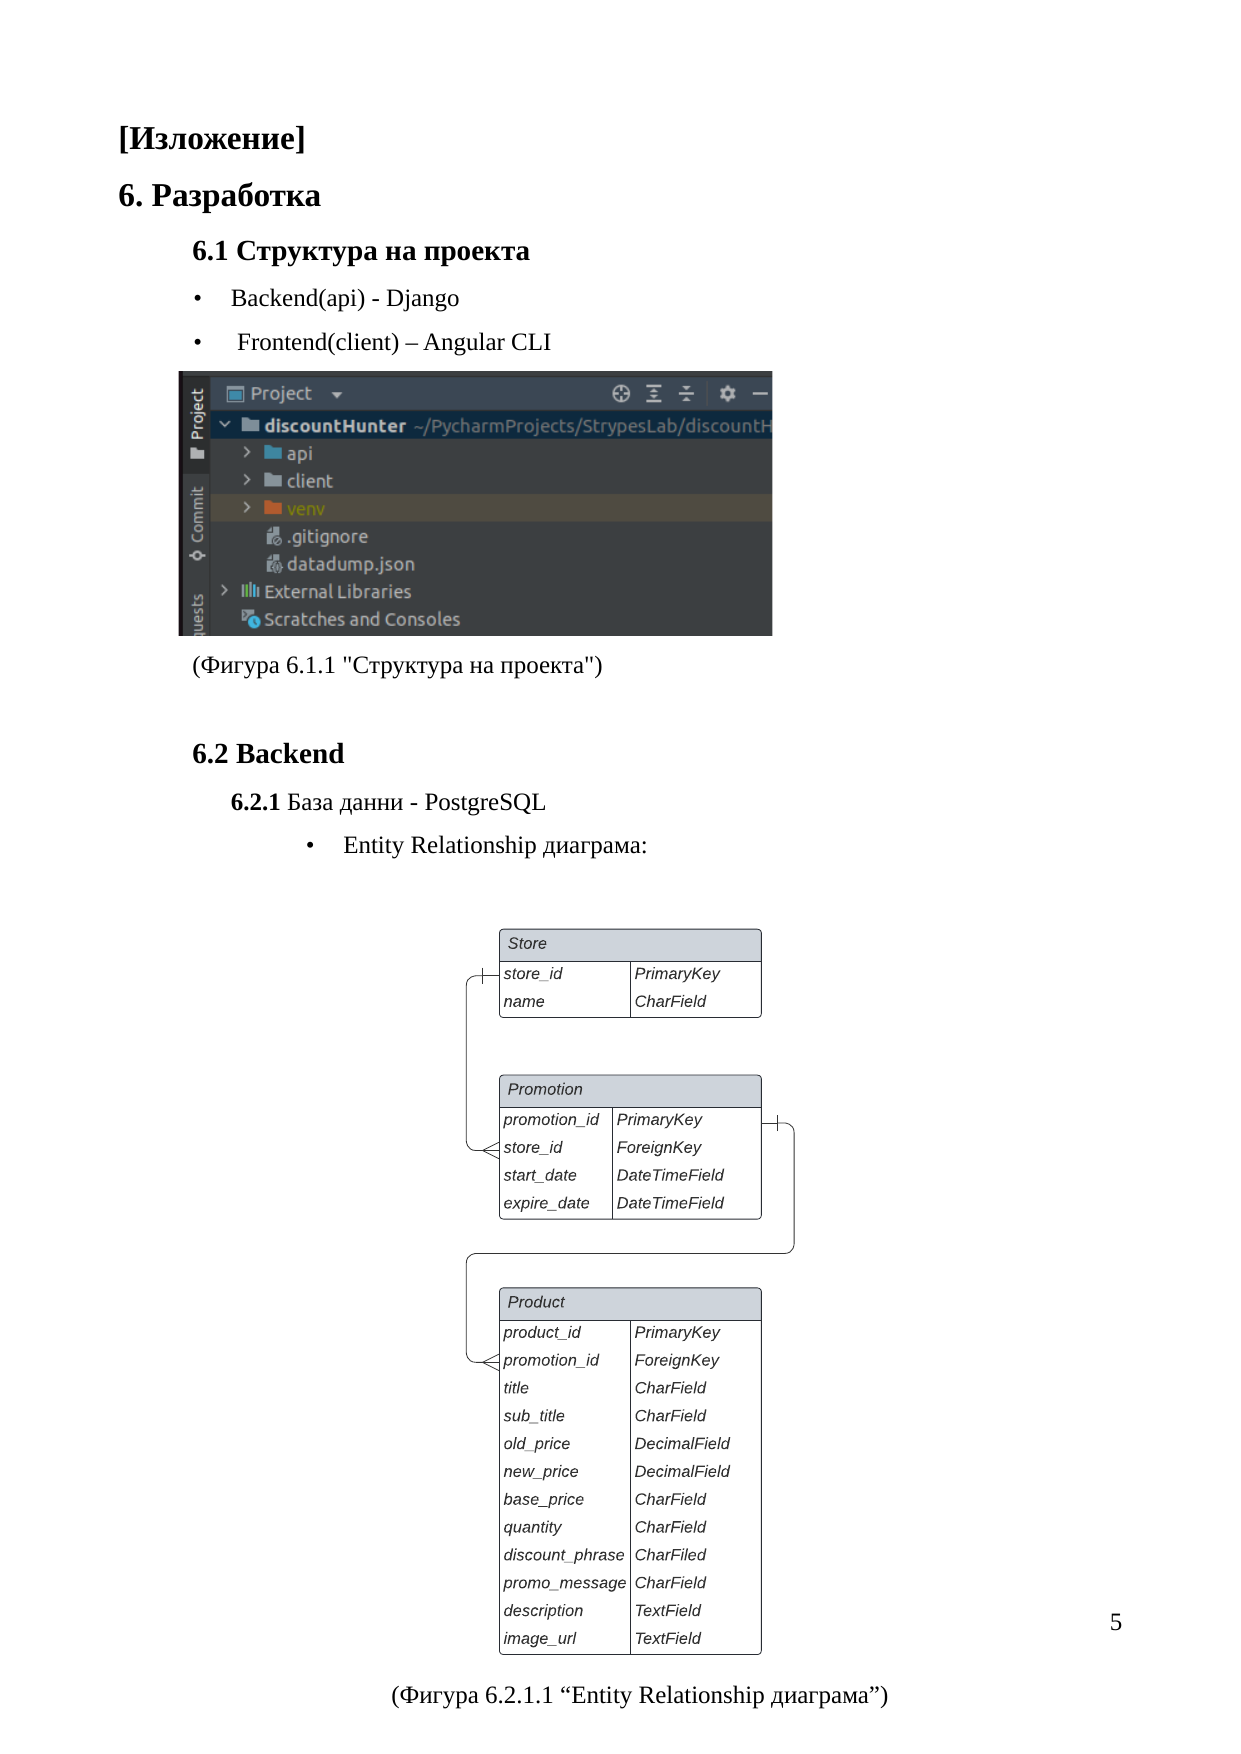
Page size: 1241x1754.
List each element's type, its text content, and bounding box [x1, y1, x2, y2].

list Frontend(client) – Angular CLI [193, 327, 1122, 355]
list Entity Relationship диаграма: [306, 830, 1122, 858]
text (Фигура 6.1.1 "Структура на проекта") [118, 370, 1122, 679]
text 6.2 Backend [118, 736, 1122, 770]
text 6.1 Структура на проекта [118, 233, 1122, 267]
text [Изложение] [118, 118, 1122, 156]
list Backend(api) - Django [193, 283, 1122, 312]
text 6. Разработка [118, 176, 1122, 214]
list 6.2.1 База данни - PostgreSQL [193, 787, 1122, 815]
picture [178, 371, 773, 636]
